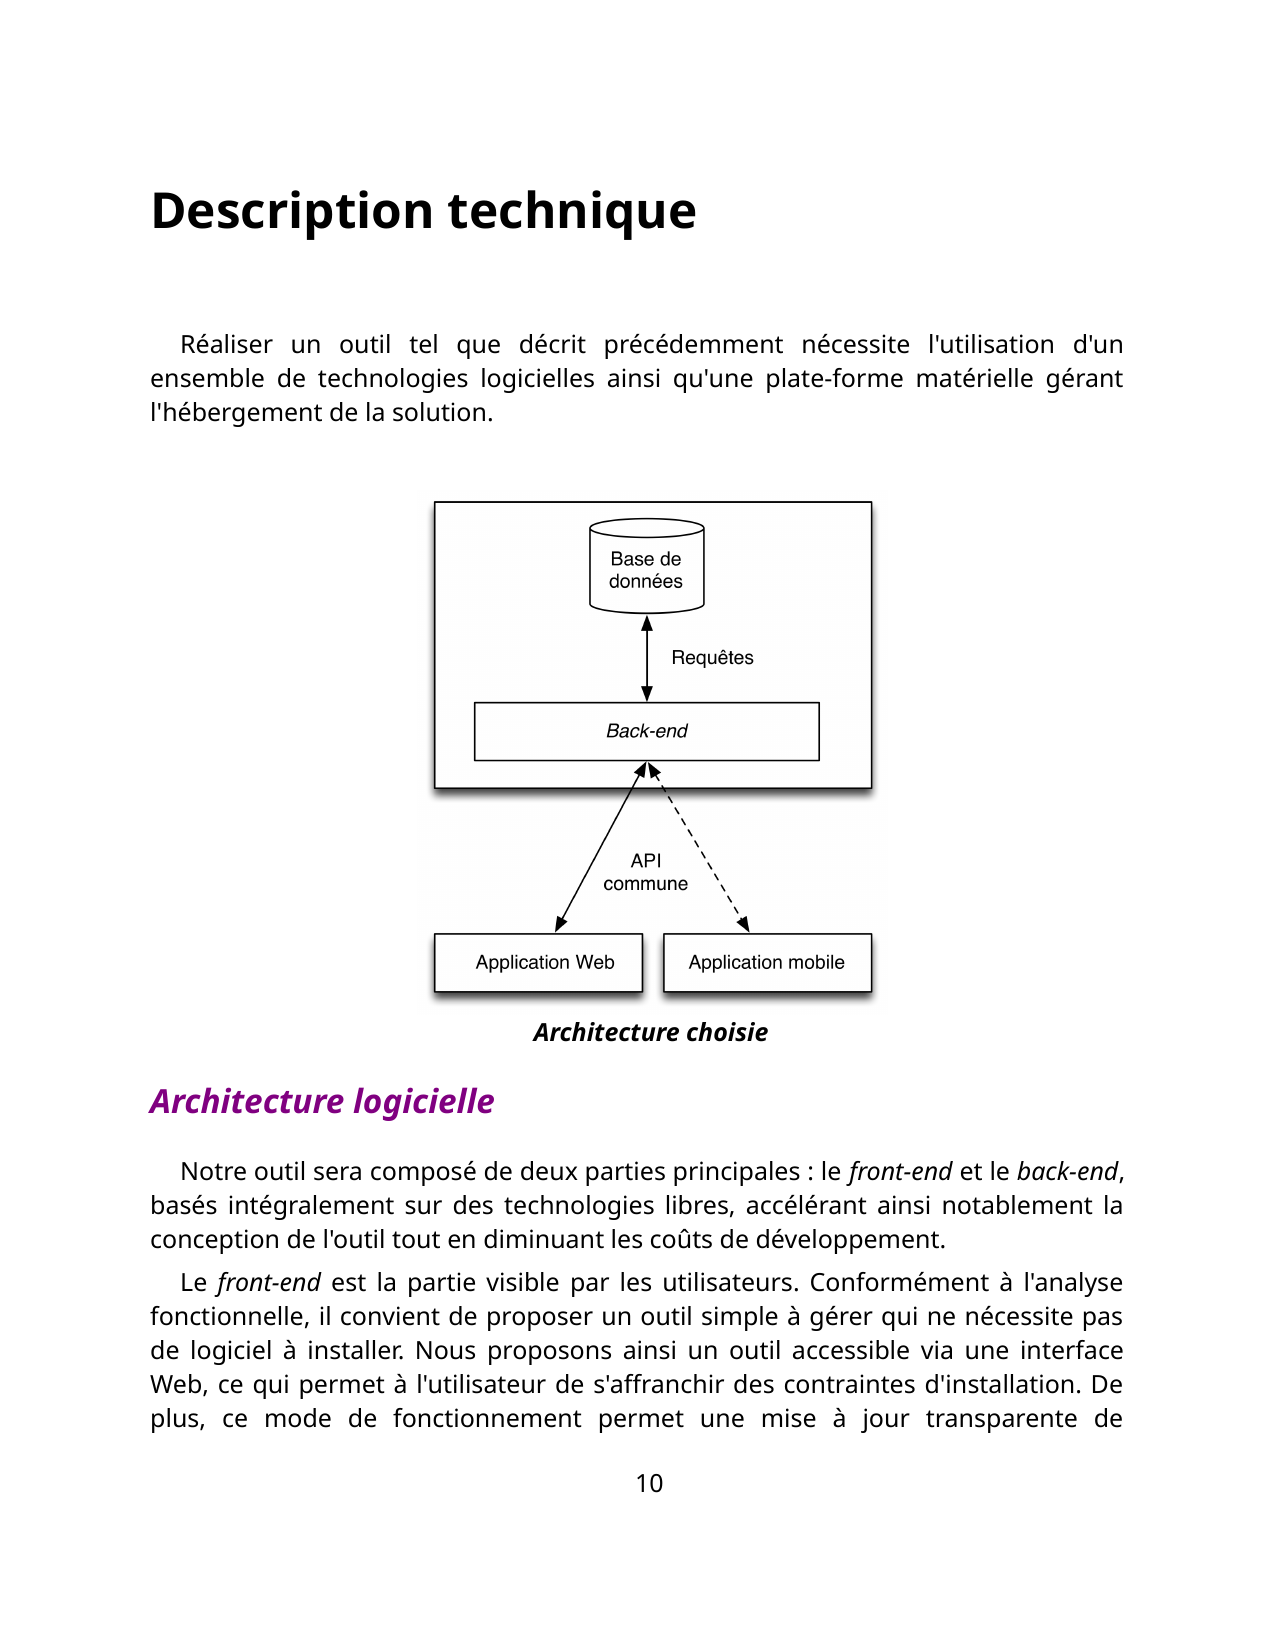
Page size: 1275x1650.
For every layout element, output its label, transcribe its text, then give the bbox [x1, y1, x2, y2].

text Réaliser un outil tel que décrit précédemment nécessite l'utilisation d'un ensemble de technologies logicielles ainsi qu'une plate-forme matérielle gérant l'hébergement de la solution. [150, 327, 1125, 429]
text Le front-end est la partie visible par les utilisateurs. Conformément à l'analyse fonctionnelle, il convient de proposer un outil simple à gérer qui ne nécessite pas de logiciel à installer. Nous proposons ainsi un outil accessible via une interface Web, ce qui permet à l'utilisateur de s'affranchir des contraintes d'installation. De plus, ce mode de fonctionnement permet une mise à jour transparente de [150, 1265, 1125, 1435]
picture [416, 490, 889, 1015]
text Notre outil sera composé de deux parties principales : le front-end et le back-end, basés intégralement sur des technologies libres, accélérant ainsi notablement la conception de l'outil tout en diminuant les coûts de développement. [150, 1154, 1125, 1256]
subtitle Architecture logicielle [150, 1078, 1125, 1124]
text Architecture choisie [150, 1014, 1125, 1048]
subtitle Description technique [150, 176, 1125, 243]
